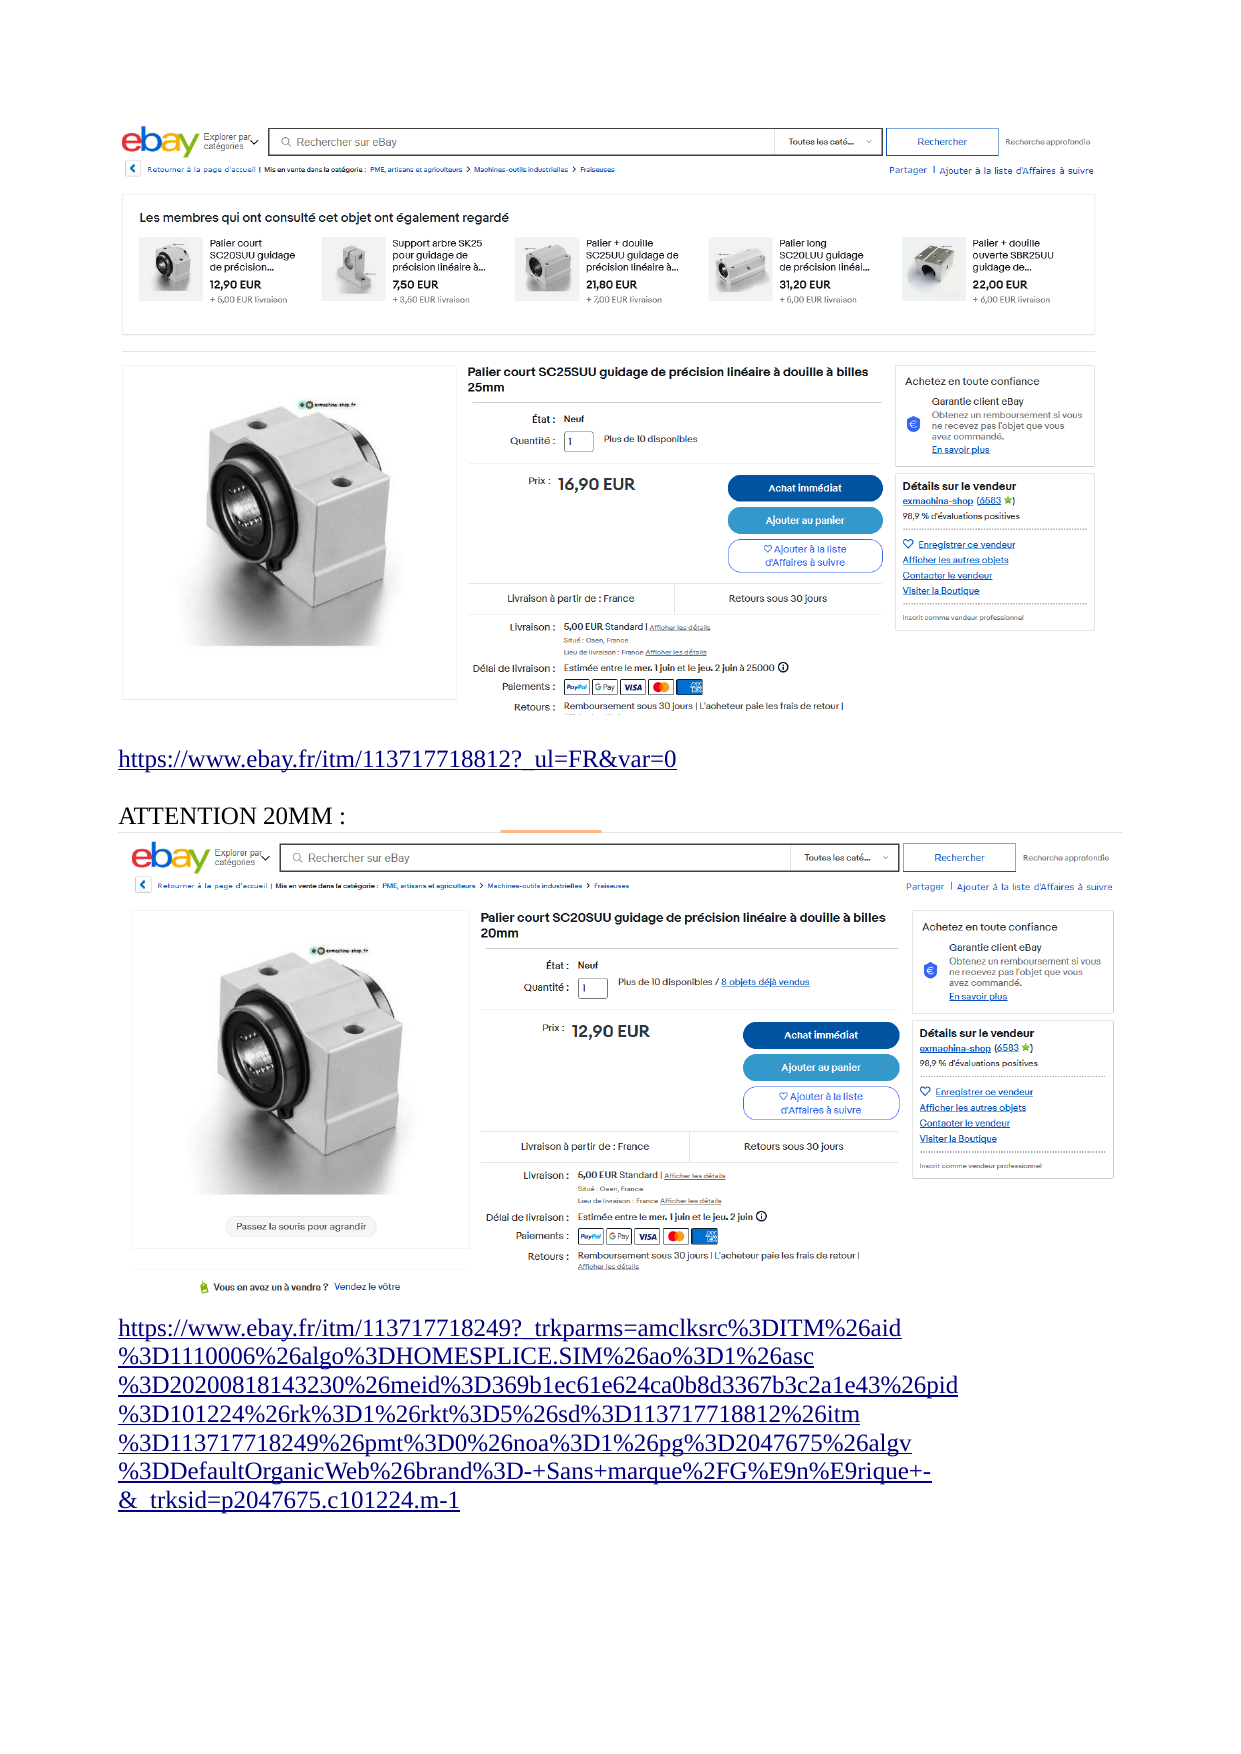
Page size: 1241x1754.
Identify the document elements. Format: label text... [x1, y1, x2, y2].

text ATTENTION 20MM : [118, 801, 1122, 830]
text https://www.ebay.fr/itm/113717718812?_ul=FR&var=0 [118, 744, 1122, 772]
picture [118, 830, 1123, 1313]
picture [118, 118, 1123, 715]
text https://www.ebay.fr/itm/113717718249?_trkparms=amclksrc%3DITM%26aid%3D1110006%26algo%3DHOMESPLICE.SIM%26ao%3D1%26asc%3D20200818143230%26meid%3D369b1ec61e624ca0b8d3367b3c2a1e43%26pid%3D101224%26rk%3D1%26rkt%3D5%26sd%3D113717718812%26itm%3D113717718249%26pmt%3D0%26noa%3D1%26pg%3D2047675%26algv%3DDefaultOrganicWeb%26brand%3D-+Sans+marque%2FG%E9n%E9rique+-&_trksid=p2047675.c101224.m-1 [118, 1313, 1122, 1514]
